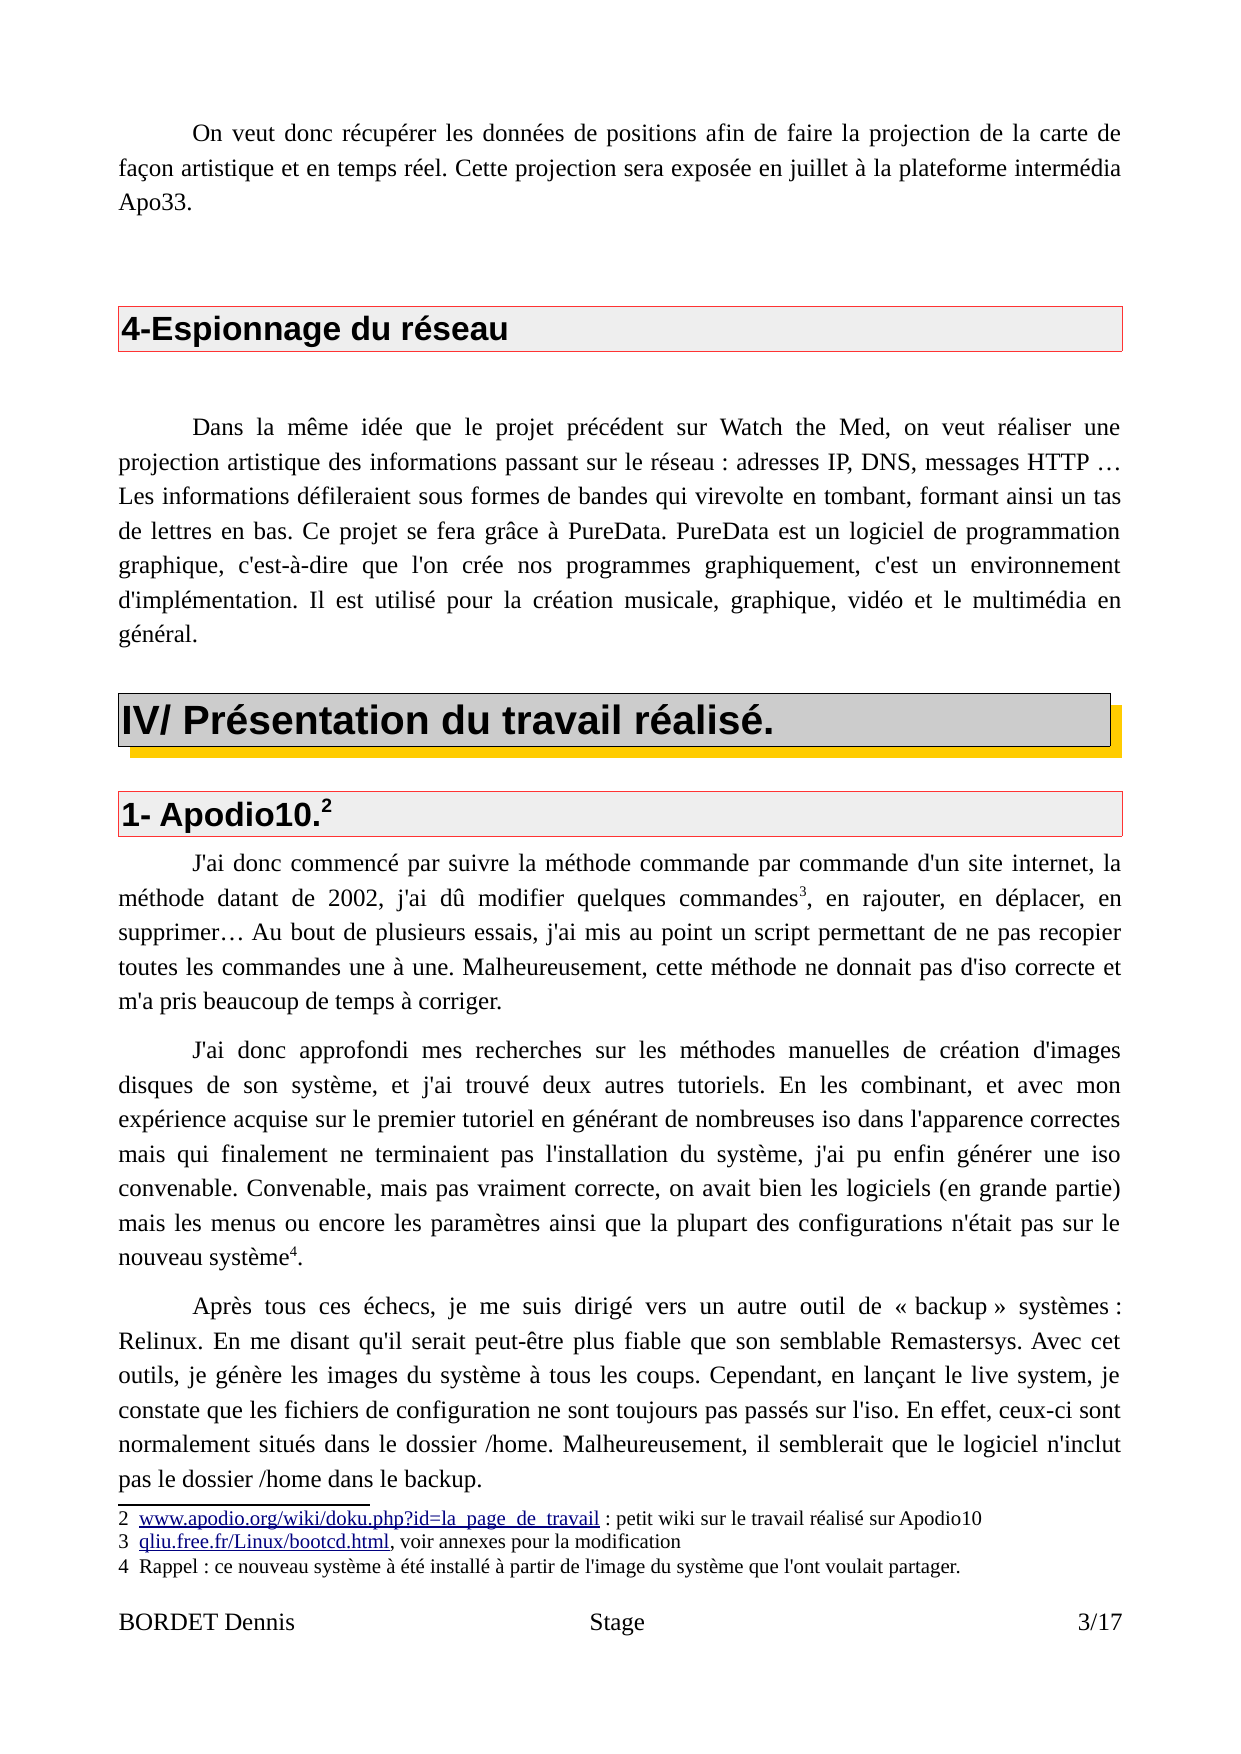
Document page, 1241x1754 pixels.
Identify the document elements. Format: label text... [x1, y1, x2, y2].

subtitle IV/ Présentation du travail réalisé. [119, 694, 1110, 746]
text Rappel : ce nouveau système à été installé à partir de l'image du système que l'ont voulait partager. [118, 1553, 1122, 1578]
text Après tous ces échecs, je me suis dirigé vers un autre outil de « backup » systèmes : Relinux. En me disant qu'il serait peut-être plus fiable que son semblable Remastersys. Avec cet outils, je génère les images du système à tous les coups. Cependant, en lançant le live system, je constate que les fichiers de configuration ne sont toujours pas passés sur l'iso. En effet, ceux-ci sont normalement situés dans le dossier /home. Malheureusement, il semblerait que le logiciel n'inclut pas le dossier /home dans le backup. [118, 1291, 1122, 1493]
text www.apodio.org/wiki/doku.php?id=la_page_de_travail : petit wiki sur le travail réalisé sur Apodio10 [118, 1505, 1122, 1529]
text J'ai donc approfondi mes recherches sur les méthodes manuelles de création d'images disques de son système, et j'ai trouvé deux autres tutoriels. En les combinant, et avec mon expérience acquise sur le premier tutoriel en générant de nombreuses iso dans l'apparence correctes mais qui finalement ne terminaient pas l'installation du système, j'ai pu enfin générer une iso convenable. Convenable, mais pas vraiment correcte, on avait bien les logiciels (en grande partie) mais les menus ou encore les paramètres ainsi que la plupart des configurations n'était pas sur le nouveau système. [118, 1036, 1122, 1271]
text qliu.free.fr/Linux/bootcd.html, voir annexes pour la modification [118, 1529, 1122, 1553]
subtitle 4-Espionnage du réseau [119, 307, 1122, 351]
subtitle 1- Apodio10. [119, 792, 1122, 836]
text J'ai donc commencé par suivre la méthode commande par commande d'un site internet, la méthode datant de 2002, j'ai dû modifier quelques commandes, en rajouter, en déplacer, en supprimer… Au bout de plusieurs essais, j'ai mis au point un script permettant de ne pas recopier toutes les commandes une à une. Malheureusement, cette méthode ne donnait pas d'iso correcte et m'a pris beaucoup de temps à corriger. [118, 848, 1122, 1015]
text On veut donc récupérer les données de positions afin de faire la projection de la carte de façon artistique et en temps réel. Cette projection sera exposée en juillet à la plateforme intermédia Apo33. [118, 118, 1122, 216]
text Dans la même idée que le projet précédent sur Watch the Med, on veut réaliser une projection artistique des informations passant sur le réseau : adresses IP, DNS, messages HTTP … Les informations défileraient sous formes de bandes qui virevolte en tombant, formant ainsi un tas de lettres en bas. Ce projet se fera grâce à PureData. PureData est un logiciel de programmation graphique, c'est-à-dire que l'on crée nos programmes graphiquement, c'est un environnement d'implémentation. Il est utilisé pour la création musicale, graphique, vidéo et le multimédia en général. [118, 412, 1122, 648]
